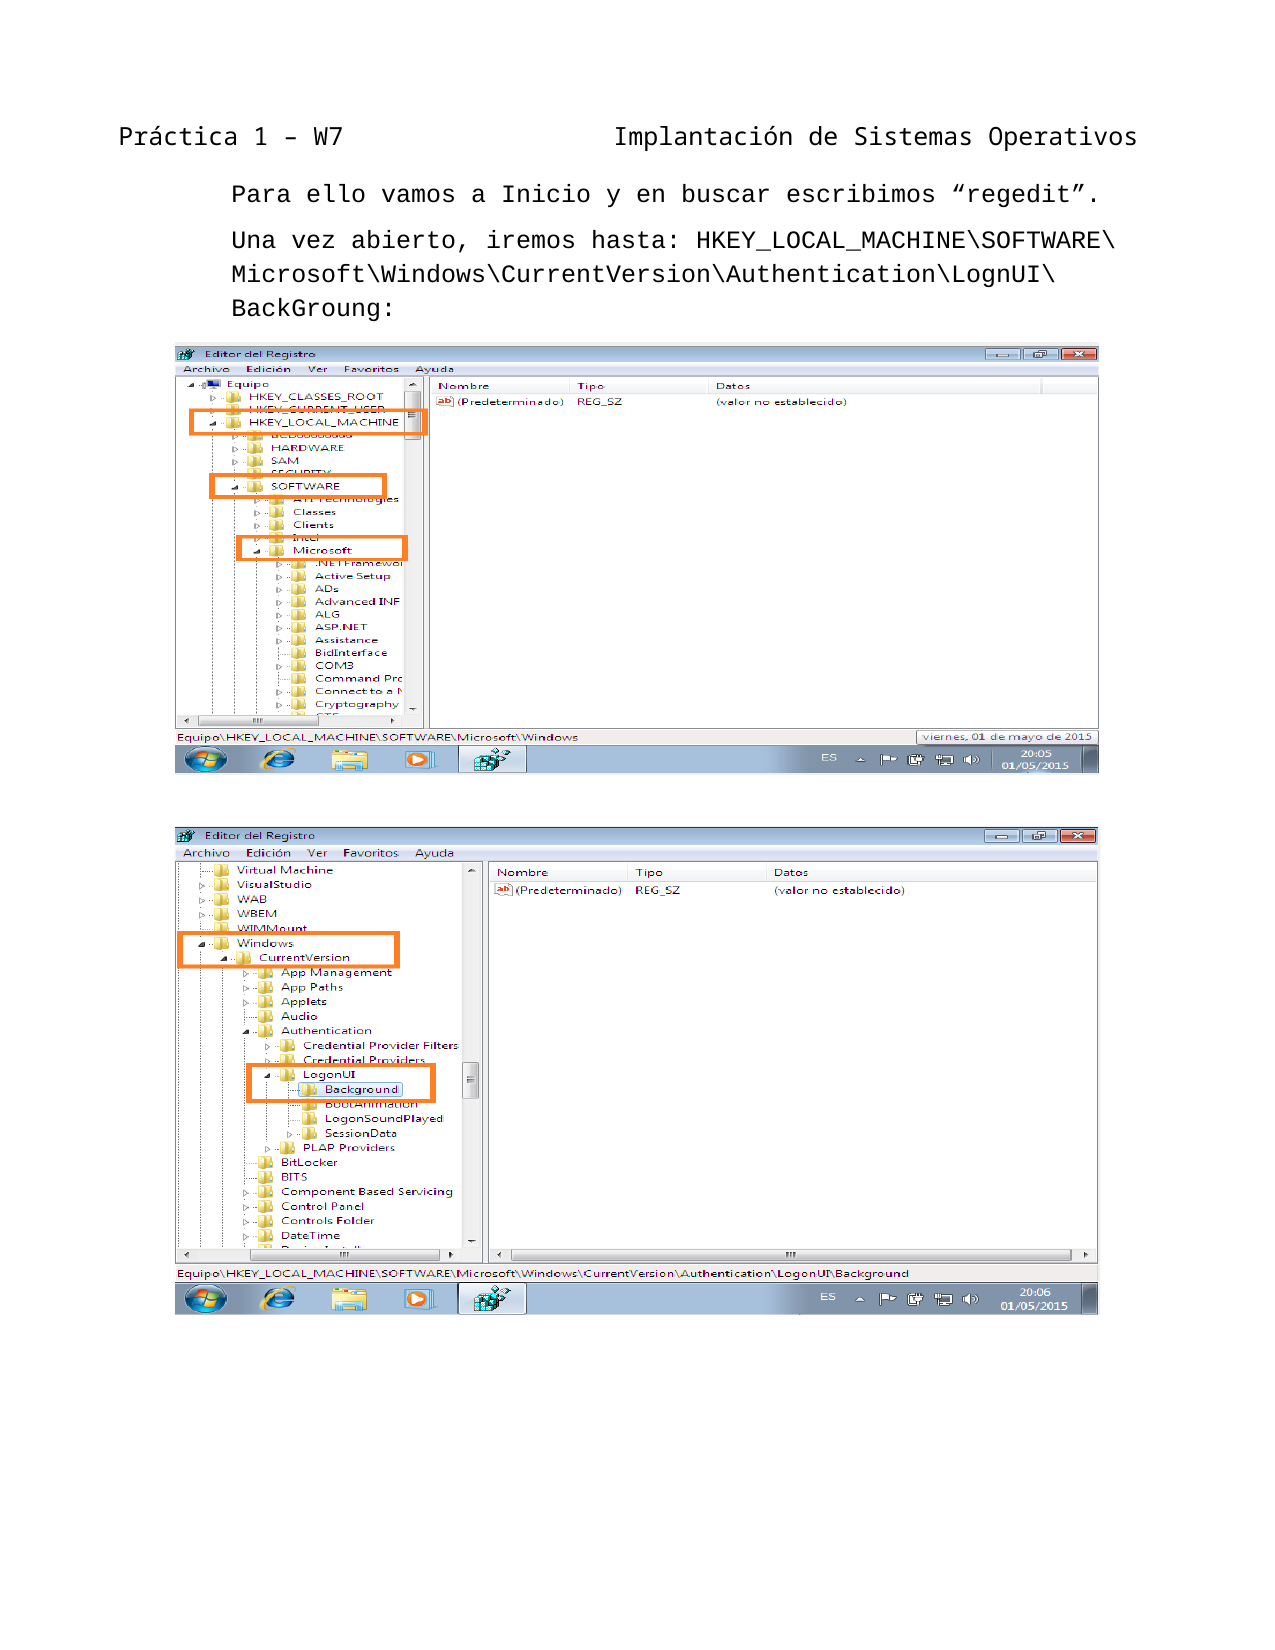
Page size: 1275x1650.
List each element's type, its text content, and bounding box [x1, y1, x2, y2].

text Una vez abierto, iremos hasta: HKEY_LOCAL_MACHINE\SOFTWARE\Microsoft\Windows\CurrentVersion\Authentication\LognUI\BackGroung: [231, 228, 1157, 324]
text Para ello vamos a Inicio y en buscar escribimos “regedit”. [231, 182, 1157, 210]
picture [174, 826, 1101, 1319]
picture [174, 342, 1101, 775]
